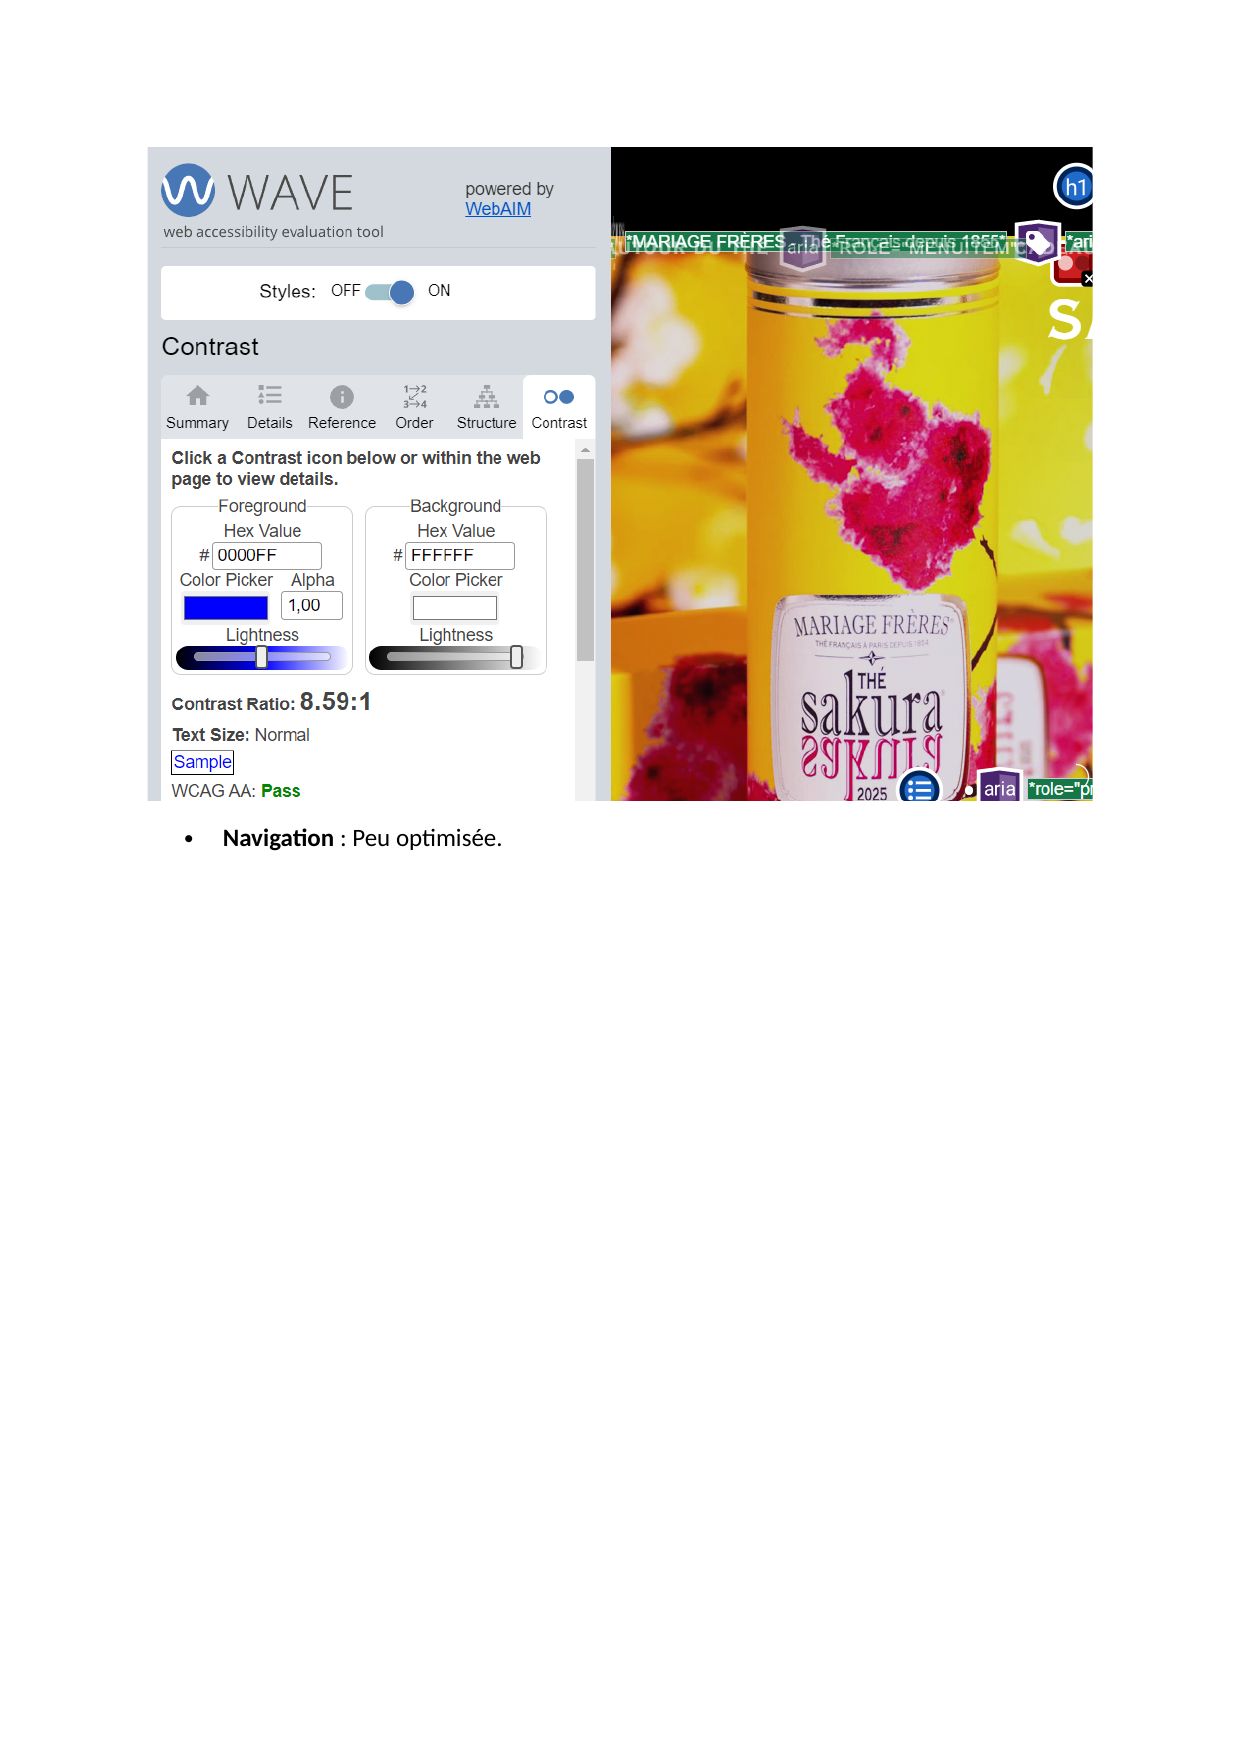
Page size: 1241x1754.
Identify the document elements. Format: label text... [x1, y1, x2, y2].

list Navigation : Peu optimisée. [185, 822, 1093, 852]
